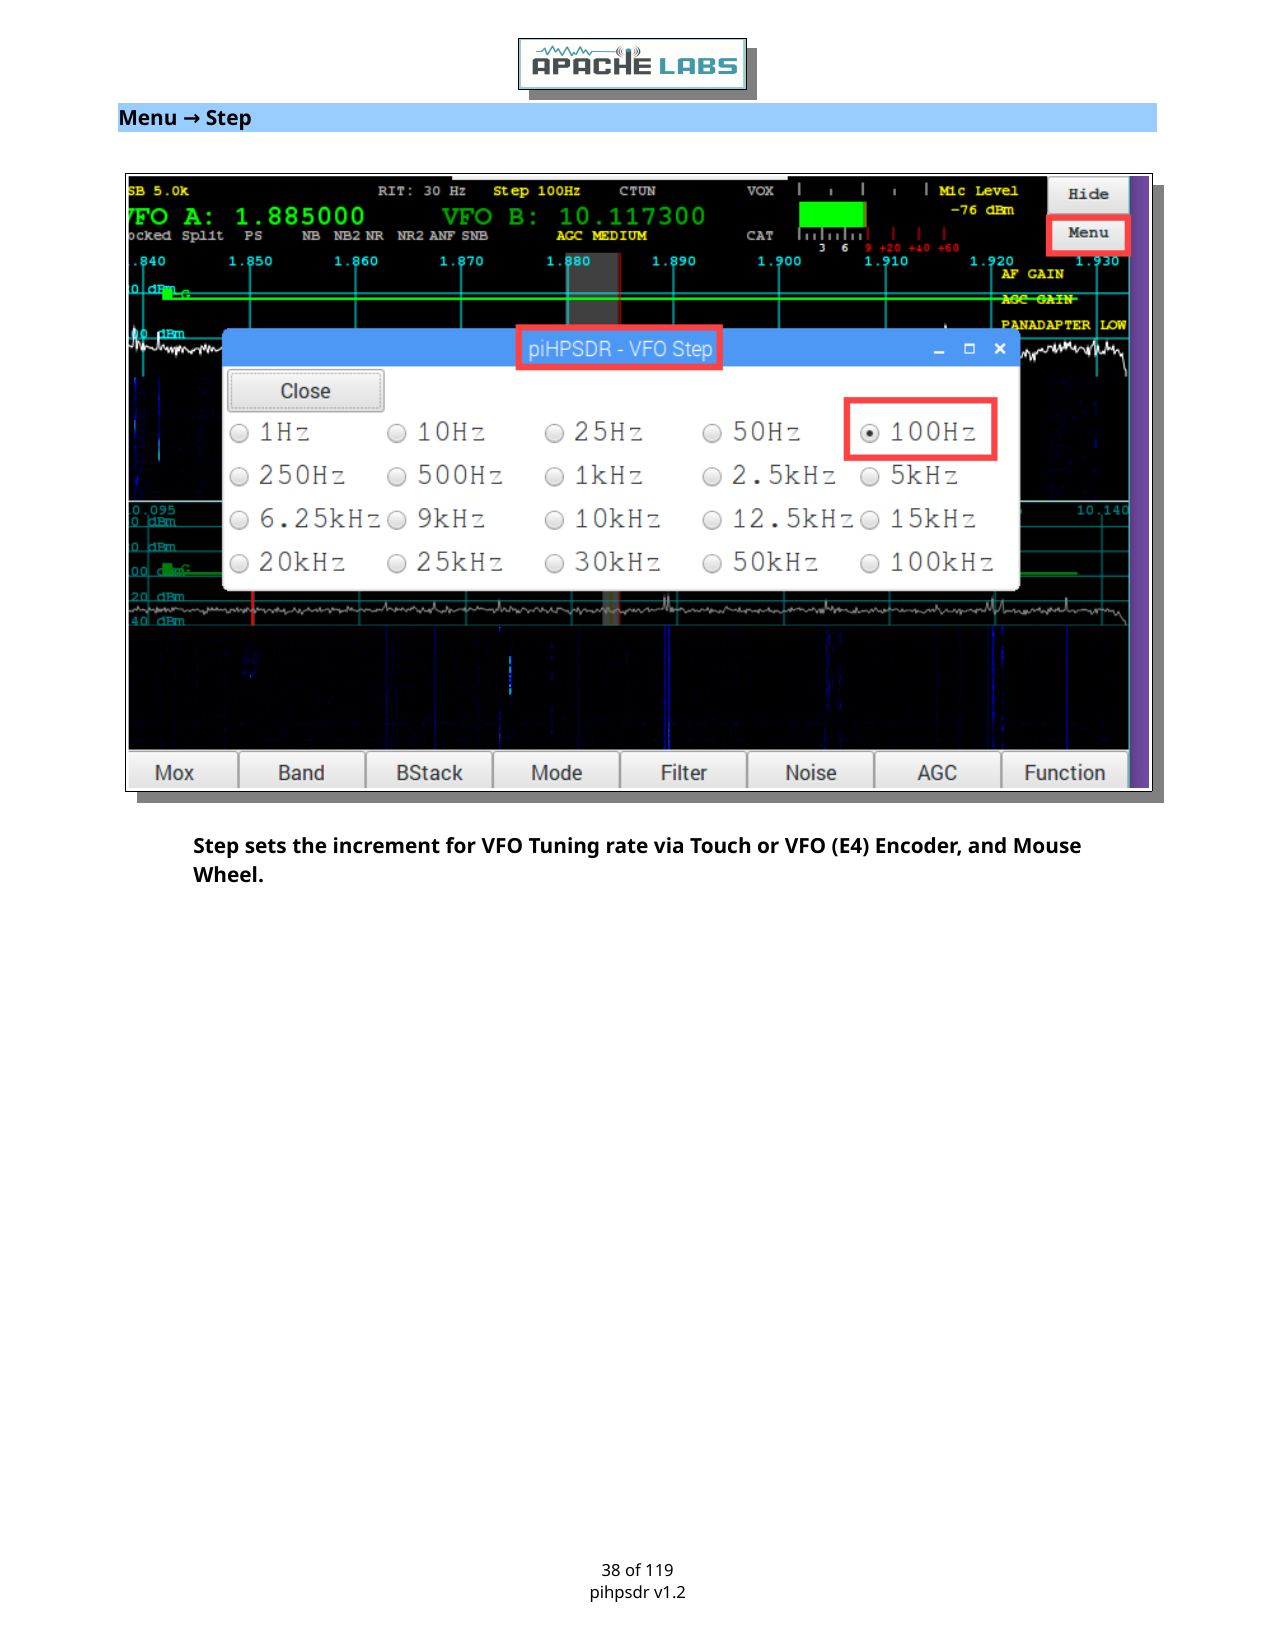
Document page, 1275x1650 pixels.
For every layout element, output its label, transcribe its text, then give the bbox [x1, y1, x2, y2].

picture [128, 176, 1149, 788]
subtitle Menu → Step [118, 103, 1157, 132]
picture [521, 40, 744, 87]
list Step sets the increment for VFO Tuning rate via Touch or VFO (E4) Encoder, and Mouse Wheel. [156, 831, 1157, 888]
